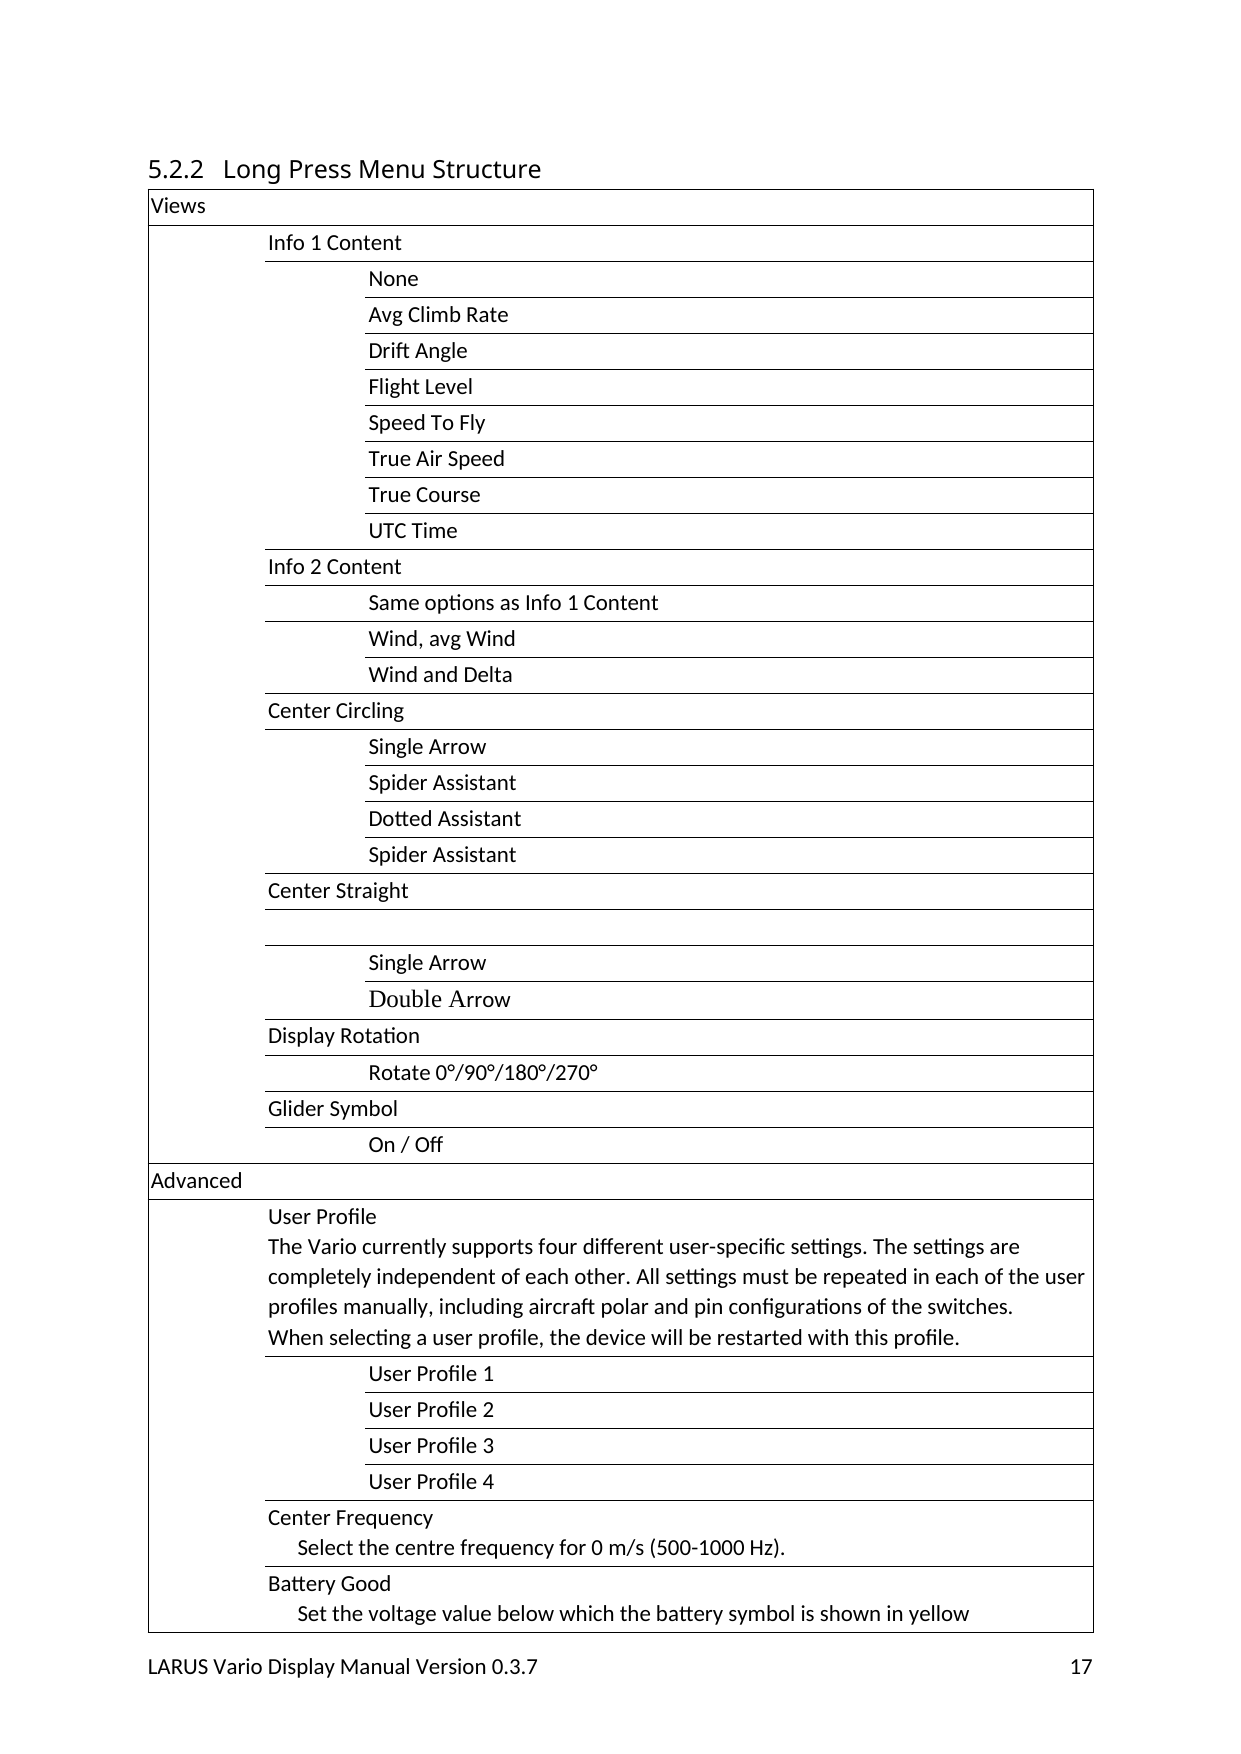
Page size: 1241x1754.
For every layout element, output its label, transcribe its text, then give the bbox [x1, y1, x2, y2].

table_cell [265, 910, 1093, 945]
table_cell UTC Time [365, 514, 1093, 549]
table_cell Avg Climb Rate [365, 298, 1093, 333]
table_cell [265, 946, 365, 1018]
table_cell Flight Level [365, 370, 1093, 405]
table_cell Drift Angle [365, 334, 1093, 369]
table_cell Single Arrow [365, 946, 1093, 981]
table_cell [265, 622, 365, 693]
table_cell Info 2 Content [265, 550, 1093, 585]
table_cell None [365, 262, 1093, 297]
table_cell Battery Good Set the voltage value below which the battery symbol is shown in yellow [265, 1567, 1093, 1632]
table_cell True Course [365, 478, 1093, 513]
table_cell [265, 586, 365, 621]
table_cell Glider Symbol [265, 1092, 1093, 1127]
table_cell User Profile The Vario currently supports four different user-specific settings. The settings are completely independent of each other. All settings must be repeated in each of the user profiles manually, including aircraft polar and pin configurations of the switches. When selecting a user profile, the device will be restarted with this profile. [265, 1200, 1093, 1356]
table_cell Double Arrow [365, 982, 1093, 1018]
table_cell Spider Assistant [365, 766, 1093, 801]
table_cell [265, 1056, 365, 1091]
table_cell User Profile 4 [365, 1465, 1093, 1500]
table_cell Rotate 0°/90°/180°/270° [365, 1056, 1093, 1091]
table_cell Center Frequency Select the centre frequency for 0 m/s (500-1000 Hz). [265, 1501, 1093, 1566]
table_cell User Profile 2 [365, 1393, 1093, 1428]
table_cell Wind, avg Wind [365, 622, 1093, 657]
table_cell Center Circling [265, 694, 1093, 729]
table_cell On / Off [365, 1128, 1093, 1163]
table_cell True Air Speed [365, 442, 1093, 477]
table_cell User Profile 3 [365, 1429, 1093, 1464]
table_cell Display Rotation [265, 1020, 1093, 1054]
table_cell Dotted Assistant [365, 802, 1093, 837]
table_cell Info 1 Content [265, 226, 1093, 261]
table_cell ‍ ‍ ‍ ‍ ‍ ‍ ‍ ‍ ‍ ‍ ‍ ‍ ‍ ‍ ‍ ‍ ‍ ‍ ‍ [149, 226, 265, 1163]
table_cell Single Arrow [365, 730, 1093, 765]
table_header Views [149, 190, 1093, 224]
table_cell User Profile 1 [365, 1357, 1093, 1392]
table_cell [265, 1128, 365, 1163]
table_cell Speed To Fly [365, 406, 1093, 441]
subtitle Long Press Menu Structure [148, 152, 1093, 186]
table_cell Same options as Info 1 Content [365, 586, 1093, 621]
table_cell Wind and Delta [365, 658, 1093, 693]
table_cell ‍Advanced [149, 1164, 1093, 1199]
table_cell ‍‍ ‍ ‍ ‍‍ ‍ ‍ ‍ ‍ ‍ ‍ [149, 1200, 265, 1632]
table_cell [265, 1357, 365, 1500]
table_cell Center Straight [265, 874, 1093, 909]
table_cell Spider Assistant [365, 838, 1093, 873]
table_cell [265, 262, 365, 549]
table_cell [265, 730, 365, 873]
